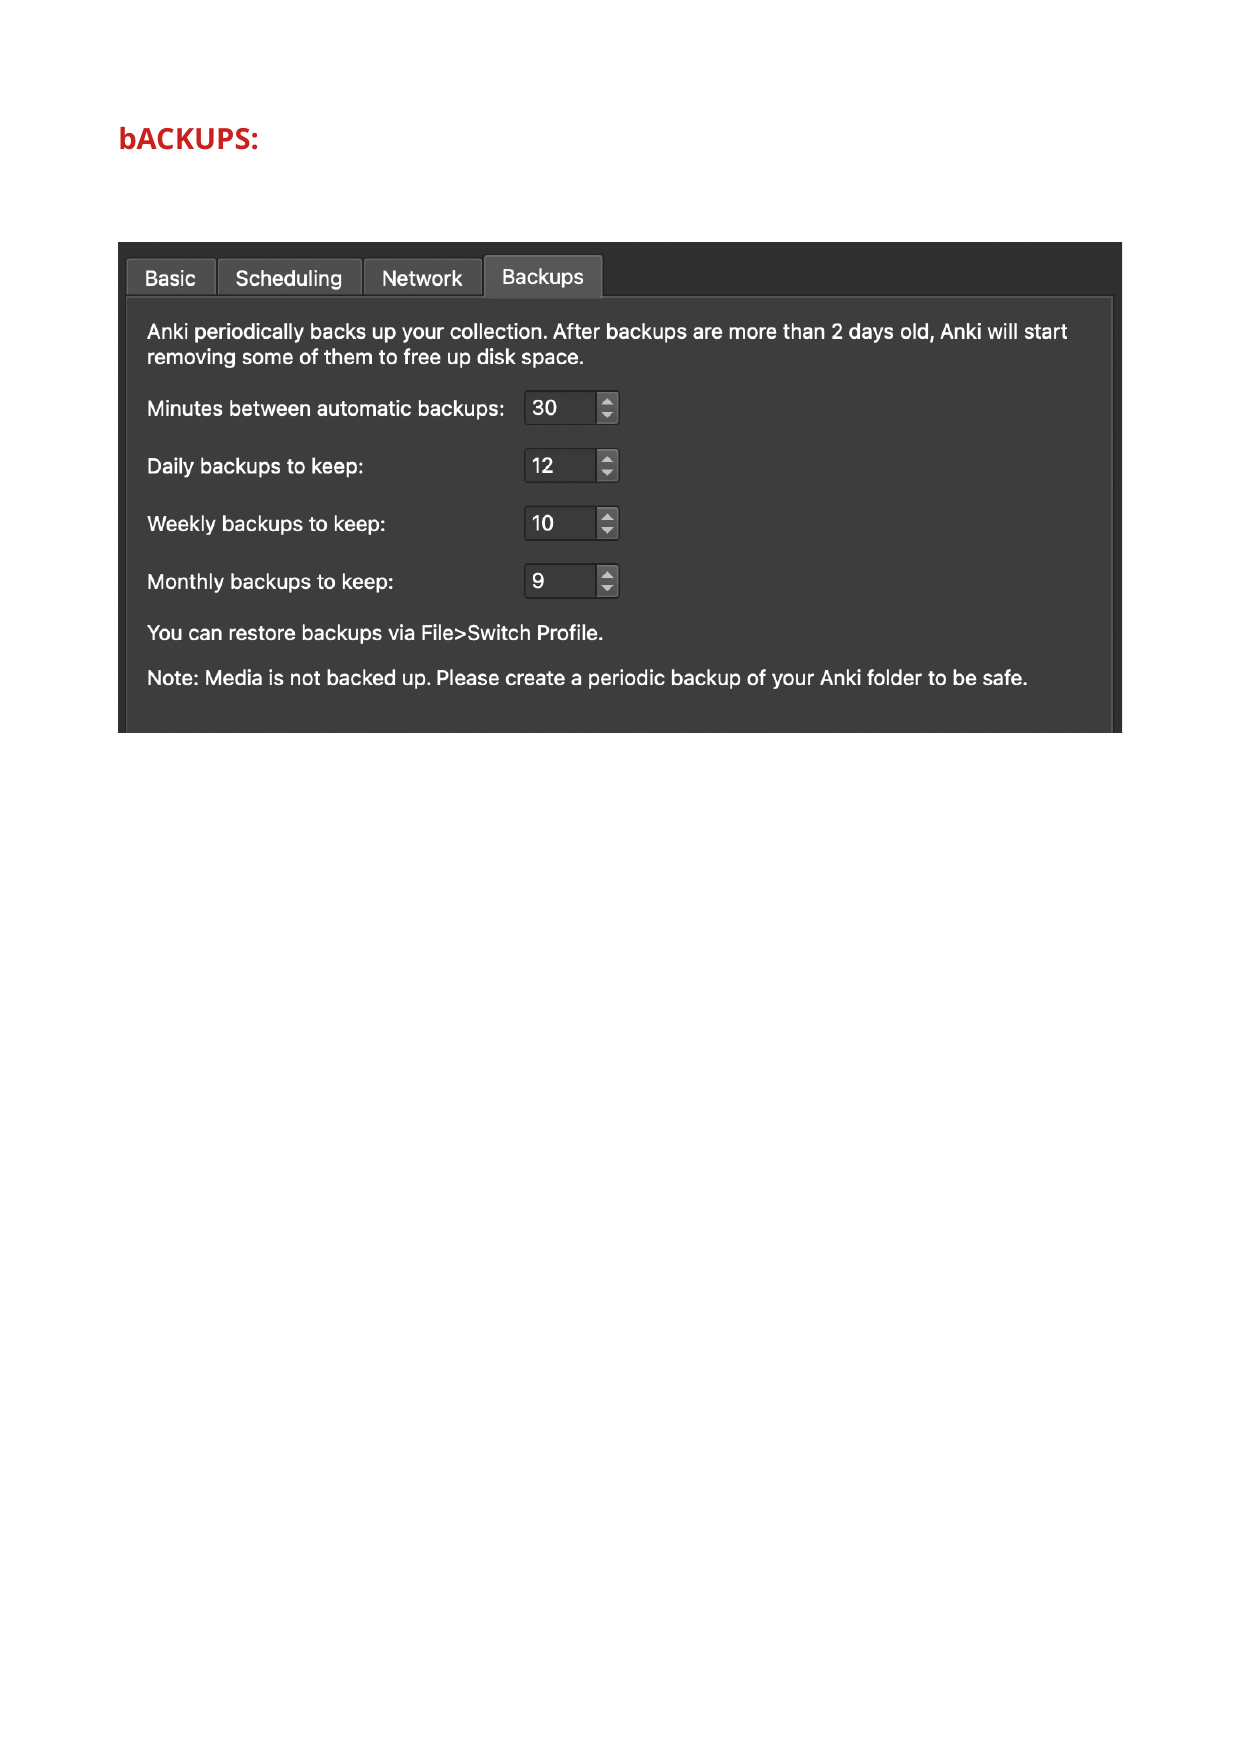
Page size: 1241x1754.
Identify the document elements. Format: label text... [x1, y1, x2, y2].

picture [118, 242, 1123, 733]
text bACKUPS: [118, 118, 1122, 158]
